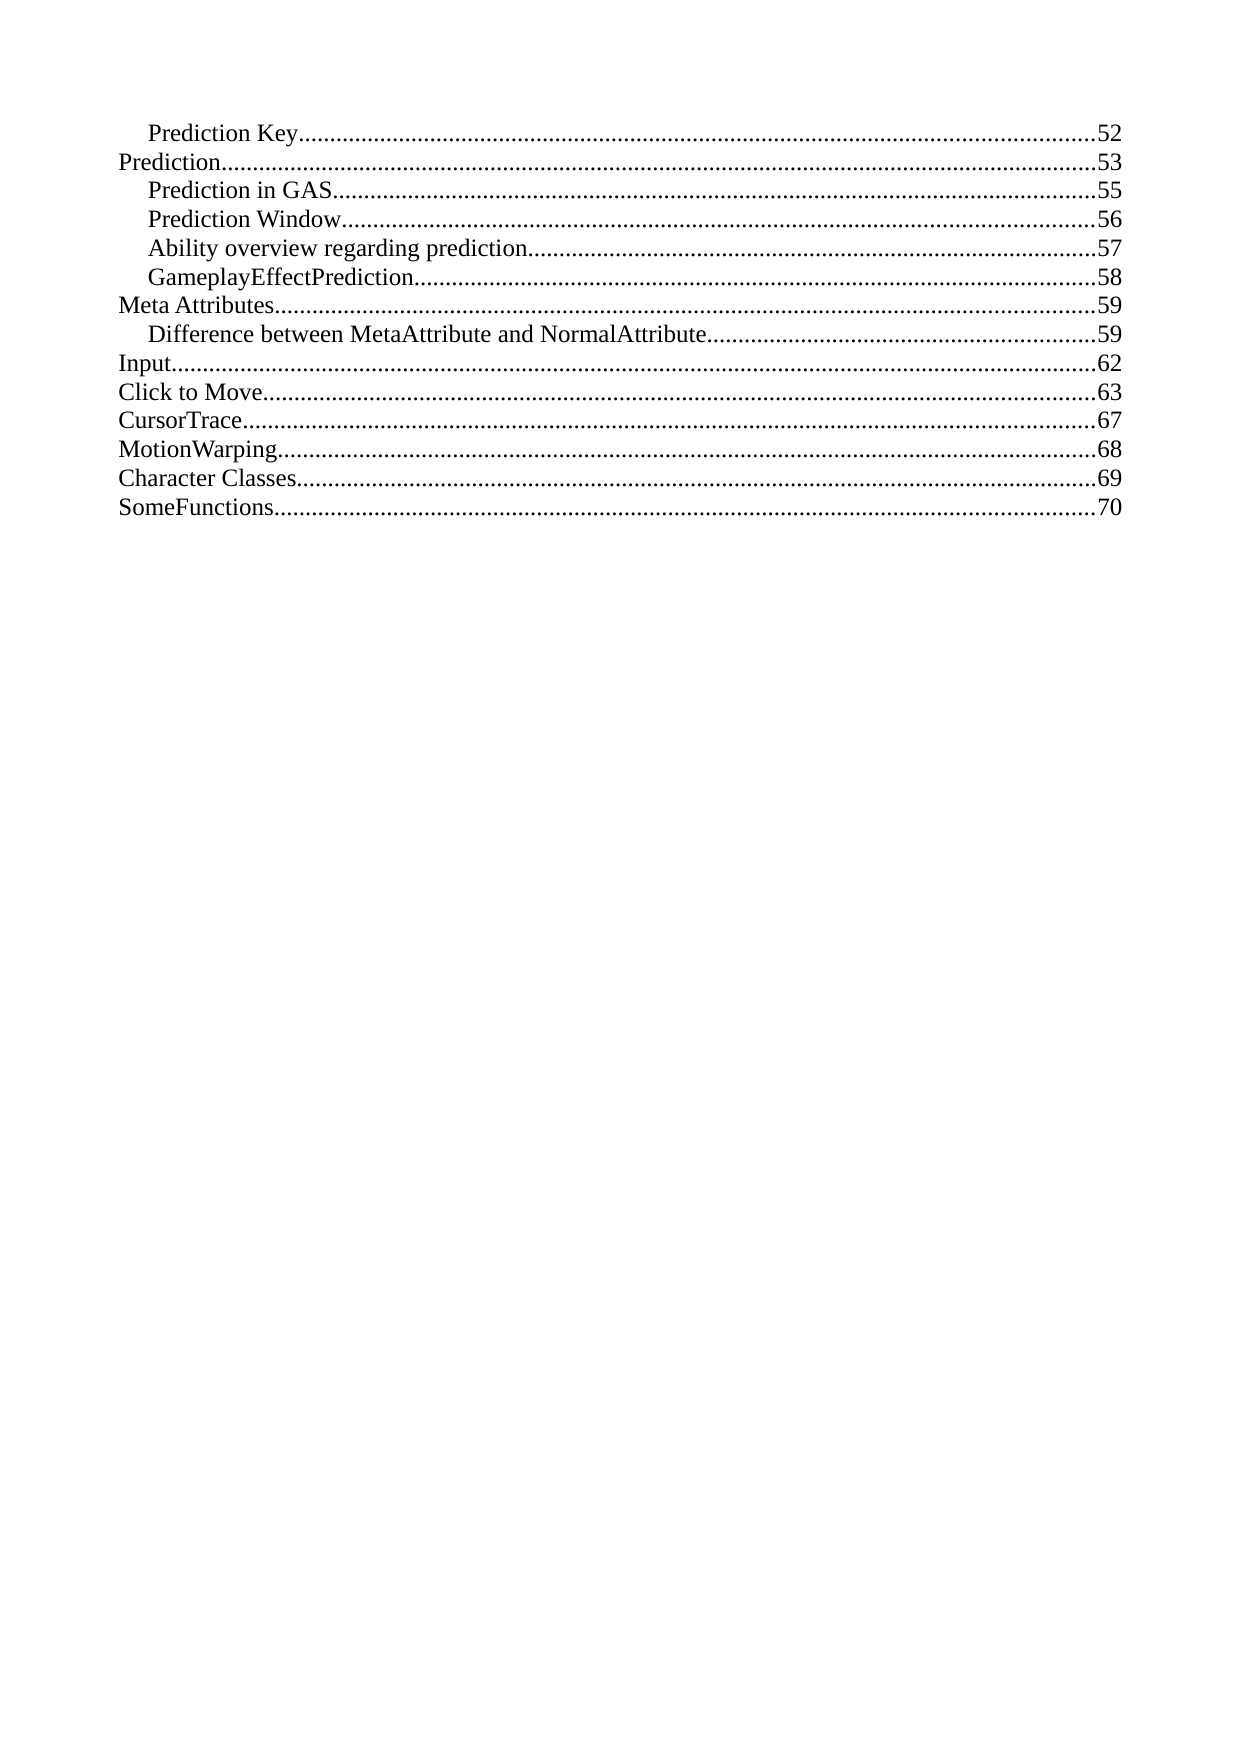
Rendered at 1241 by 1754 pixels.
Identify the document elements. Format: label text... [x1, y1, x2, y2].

text Ability overview regarding prediction 57 [148, 233, 1122, 262]
text Prediction Key 52 [148, 118, 1122, 147]
text GameplayEffectPrediction 58 [148, 262, 1122, 291]
text Prediction Window 56 [148, 204, 1122, 233]
text CursorTrace 67 [118, 406, 1122, 434]
text MotionWarping 68 [118, 434, 1122, 463]
text SomeFunctions 70 [118, 492, 1122, 521]
text Difference between MetaAttribute and NormalAttribute. 59 [148, 319, 1122, 348]
text Prediction 53 [118, 147, 1122, 176]
text Meta Attributes 59 [118, 291, 1122, 319]
text Character Classes 69 [118, 463, 1122, 492]
text Prediction in GAS 55 [148, 176, 1122, 204]
text Input 62 [118, 348, 1122, 377]
text Click to Move 63 [118, 377, 1122, 406]
